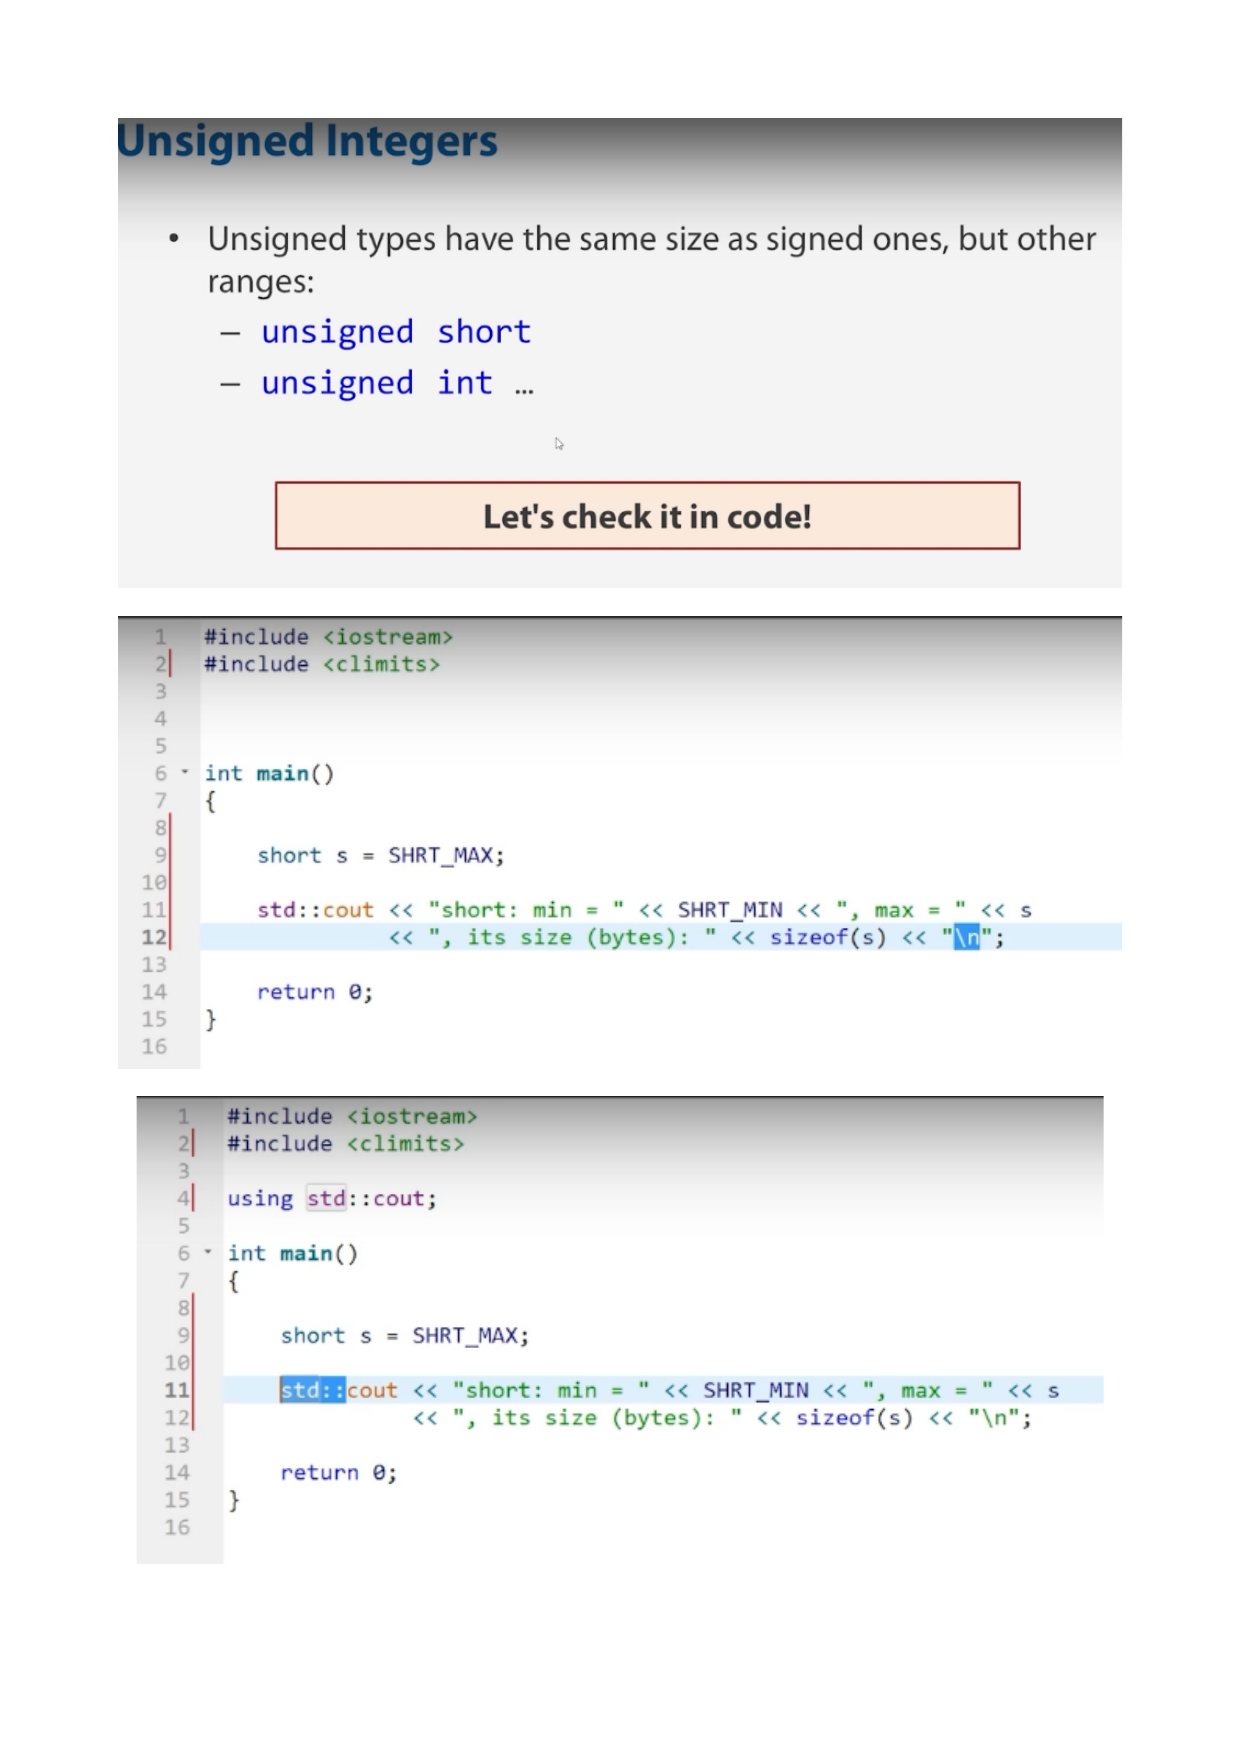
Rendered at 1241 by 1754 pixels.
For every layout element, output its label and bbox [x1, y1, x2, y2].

picture [118, 118, 1123, 588]
picture [136, 1096, 1104, 1564]
picture [118, 616, 1123, 1069]
